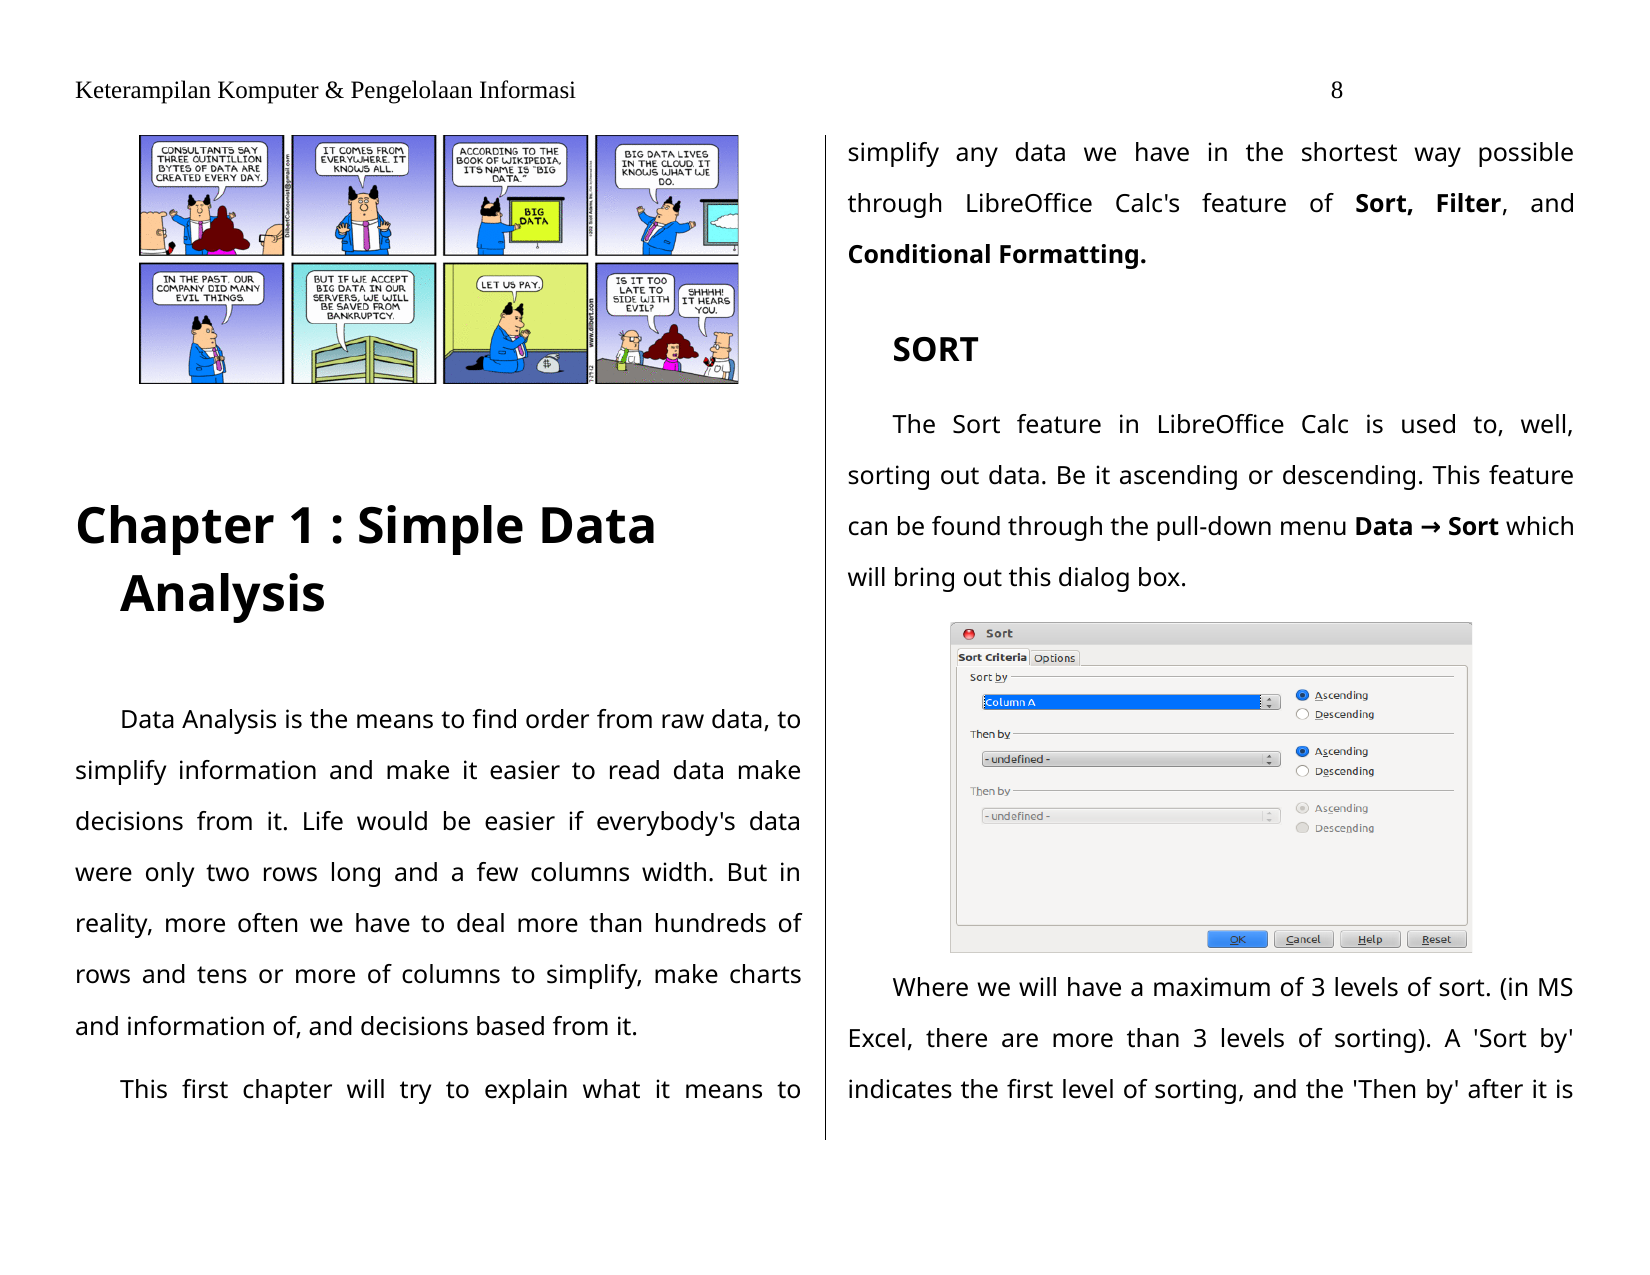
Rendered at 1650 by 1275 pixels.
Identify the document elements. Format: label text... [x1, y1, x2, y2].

picture [950, 622, 1473, 953]
text This first chapter will try to explain what it means to [75, 1072, 802, 1106]
text The Sort feature in LibreOffice Calc is used to, well, sorting out data. Be it ascending or descending. This feature can be found through the pull-down menu Data → Sort which will bring out this dialog box. [847, 406, 1575, 593]
subtitle SORT [847, 326, 1575, 371]
text simplify any data we have in the shortest way possible through LibreOffice Calc's feature of Sort, Filter, and Conditional Formatting. [847, 135, 1575, 271]
subtitle Chapter 1 : Simple Data Analysis [75, 490, 802, 626]
picture [139, 135, 739, 384]
text Data Analysis is the means to find order from raw data, to simplify information and make it easier to read data make decisions from it. Life would be easier if everybody's data were only two rows long and a few columns width. But in reality, more often we have to deal more than hundreds of rows and tens or more of columns to simplify, make charts and information of, and decisions based from it. [75, 702, 802, 1042]
text Where we will have a maximum of 3 levels of sort. (in MS Excel, there are more than 3 levels of sorting). A 'Sort by' indicates the first level of sorting, and the 'Then by' after it is [847, 623, 1575, 1106]
